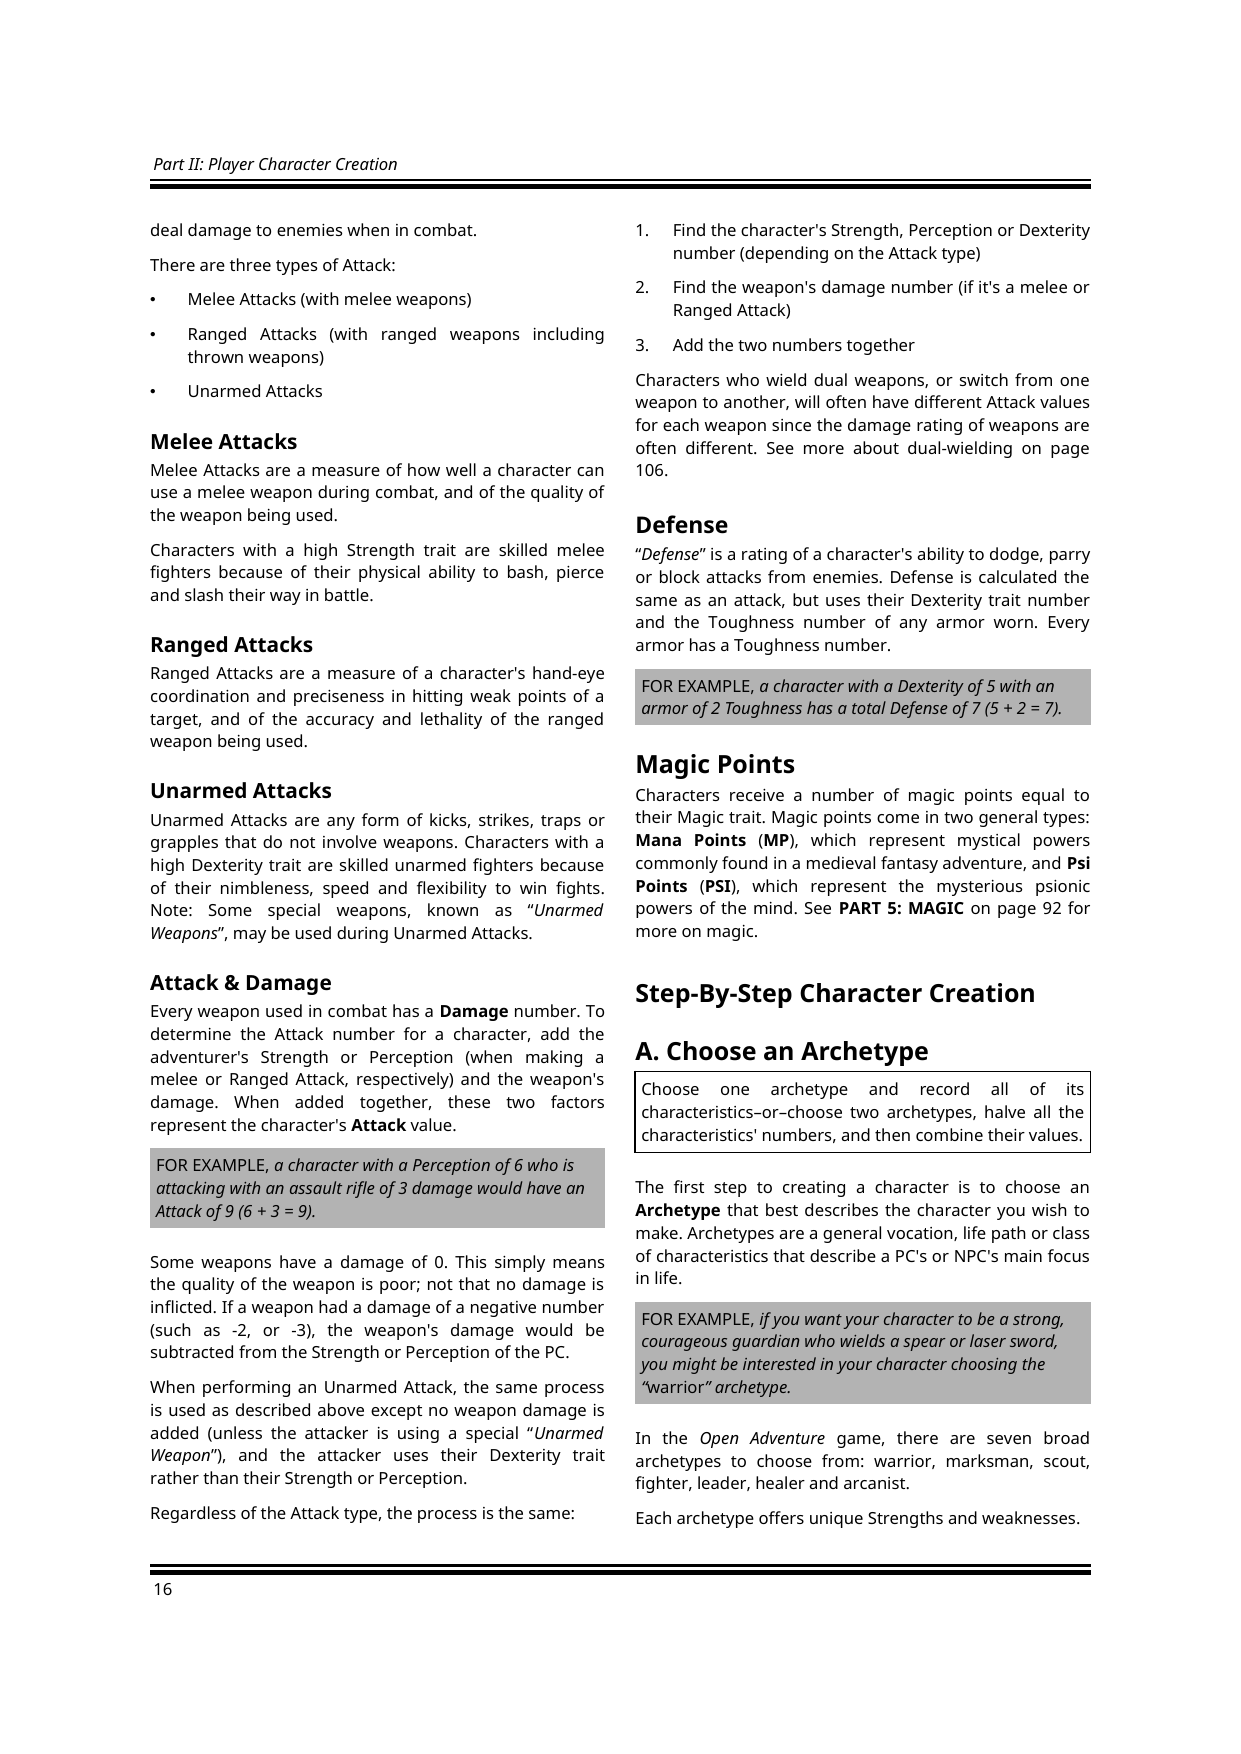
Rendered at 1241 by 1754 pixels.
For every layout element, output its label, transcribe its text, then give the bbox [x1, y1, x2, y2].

list Ranged Attacks (with ranged weapons including thrown weapons) [150, 323, 605, 368]
text When performing an Unarmed Attack, the same process is used as described above except no weapon damage is added (unless the attacker is using a special “Unarmed Weapon”), and the attacker uses their Dexterity trait rather than their Strength or Perception. [150, 1376, 605, 1489]
list Unarmed Attacks [150, 380, 605, 403]
text Every weapon used in combat has a Damage number. To determine the Attack number for a character, add the adventurer's Strength or Perception (when making a melee or Ranged Attack, respectively) and the weapon's damage. When added together, these two factors represent the character's Attack value. [150, 1000, 605, 1136]
text Melee Attacks are a measure of how well a character can use a melee weapon during combat, and of the quality of the weapon being used. [150, 458, 605, 526]
text Unarmed Attacks are any form of kicks, strikes, traps or grapples that do not involve weapons. Characters with a high Dexterity trait are skilled unarmed fighters because of their nimbleness, speed and flexibility to win fights. Note: Some special weapons, known as “Unarmed Weapons”, may be used during Unarmed Attacks. [150, 808, 605, 944]
text deal damage to enemies when in combat. [150, 219, 605, 241]
text Ranged Attacks are a measure of a character's hand-eye coordination and preciseness in hitting weak points of a target, and of the accuracy and lethality of the ranged weapon being used. [150, 662, 605, 753]
text The first step to creating a character is to choose an Archetype that best describes the character you wish to make. Archetypes are a general vocation, life path or class of characteristics that describe a PC's or NPC's main focus in life. [635, 1176, 1091, 1289]
text In the Open Adventure game, there are seven broad archetypes to choose from: warrior, marksman, scout, fighter, leader, healer and arcanist. [635, 1404, 1091, 1495]
text Attack & Damage [150, 968, 605, 997]
text Magic Points [635, 746, 1091, 780]
text Regardless of the Attack type, the process is the same: [150, 1501, 605, 1524]
table_header FOR EXAMPLE, if you want your character to be a strong, courageous guardian who wields a spear or laser sword, you might be interested in your character choosing the “warrior” archetype. [635, 1302, 1091, 1404]
table_header FOR EXAMPLE, a character with a Perception of 6 who is attacking with an assault rifle of 3 damage would have an Attack of 9 (6 + 3 = 9). [150, 1148, 605, 1228]
text Characters who wield dual weapons, or switch from one weapon to another, will often have different Attack values for each weapon since the damage rating of weapons are often different. See more about dual-wielding on page 79. [635, 368, 1091, 482]
text Characters receive a number of magic points equal to their Magic trait. Magic points come in two general types: Mana Points (MP), which represent mystical powers commonly found in a medieval fantasy adventure, and Psi Points (PSI), which represent the mysterious psionic powers of the mind. See PART 5: MAGIC on page 66 for more on magic. [635, 783, 1091, 942]
text Some weapons have a damage of 0. This simply means the quality of the weapon is poor; not that no damage is inflicted. If a weapon had a damage of a negative number (such as -2, or -3), the weapon's damage would be subtracted from the Strength or Perception of the PC. [150, 1228, 605, 1364]
list Add the two numbers together [635, 333, 1091, 356]
text “Defense” is a rating of a character's ability to dodge, parry or block attacks from enemies. Defense is calculated the same as an attack, but uses their Dexterity trait number and the Toughness number of any armor worn. Every armor has a Toughness number. [635, 543, 1091, 656]
list Melee Attacks (with melee weapons) [150, 288, 605, 311]
table_header Choose one archetype and record all of its characteristics–or–choose two archetypes, halve all the characteristics' numbers, and then combine their values. [636, 1072, 1090, 1152]
list Find the weapon's damage number (if it's a melee or Ranged Attack) [635, 276, 1091, 321]
table_header FOR EXAMPLE, a character with a Dexterity of 5 with an armor of 2 Toughness has a total Defense of 7 (5 + 2 = 7). [635, 669, 1091, 725]
text Unarmed Attacks [150, 777, 605, 805]
text Ranged Attacks [150, 630, 605, 659]
list Find the character's Strength, Perception or Dexterity number (depending on the Attack type) [635, 219, 1091, 264]
subtitle A. Choose an Archetype [635, 1033, 1091, 1068]
text Characters with a high Strength trait are skilled melee fighters because of their physical ability to bash, pierce and slash their way in battle. [150, 538, 605, 606]
text There are three types of Attack: [150, 253, 605, 276]
text Defense [635, 509, 1091, 540]
text Melee Attacks [150, 427, 605, 455]
text Each archetype offers unique Strengths and weaknesses. [635, 1507, 1091, 1529]
subtitle Step-By-Step Character Creation [635, 975, 1091, 1009]
